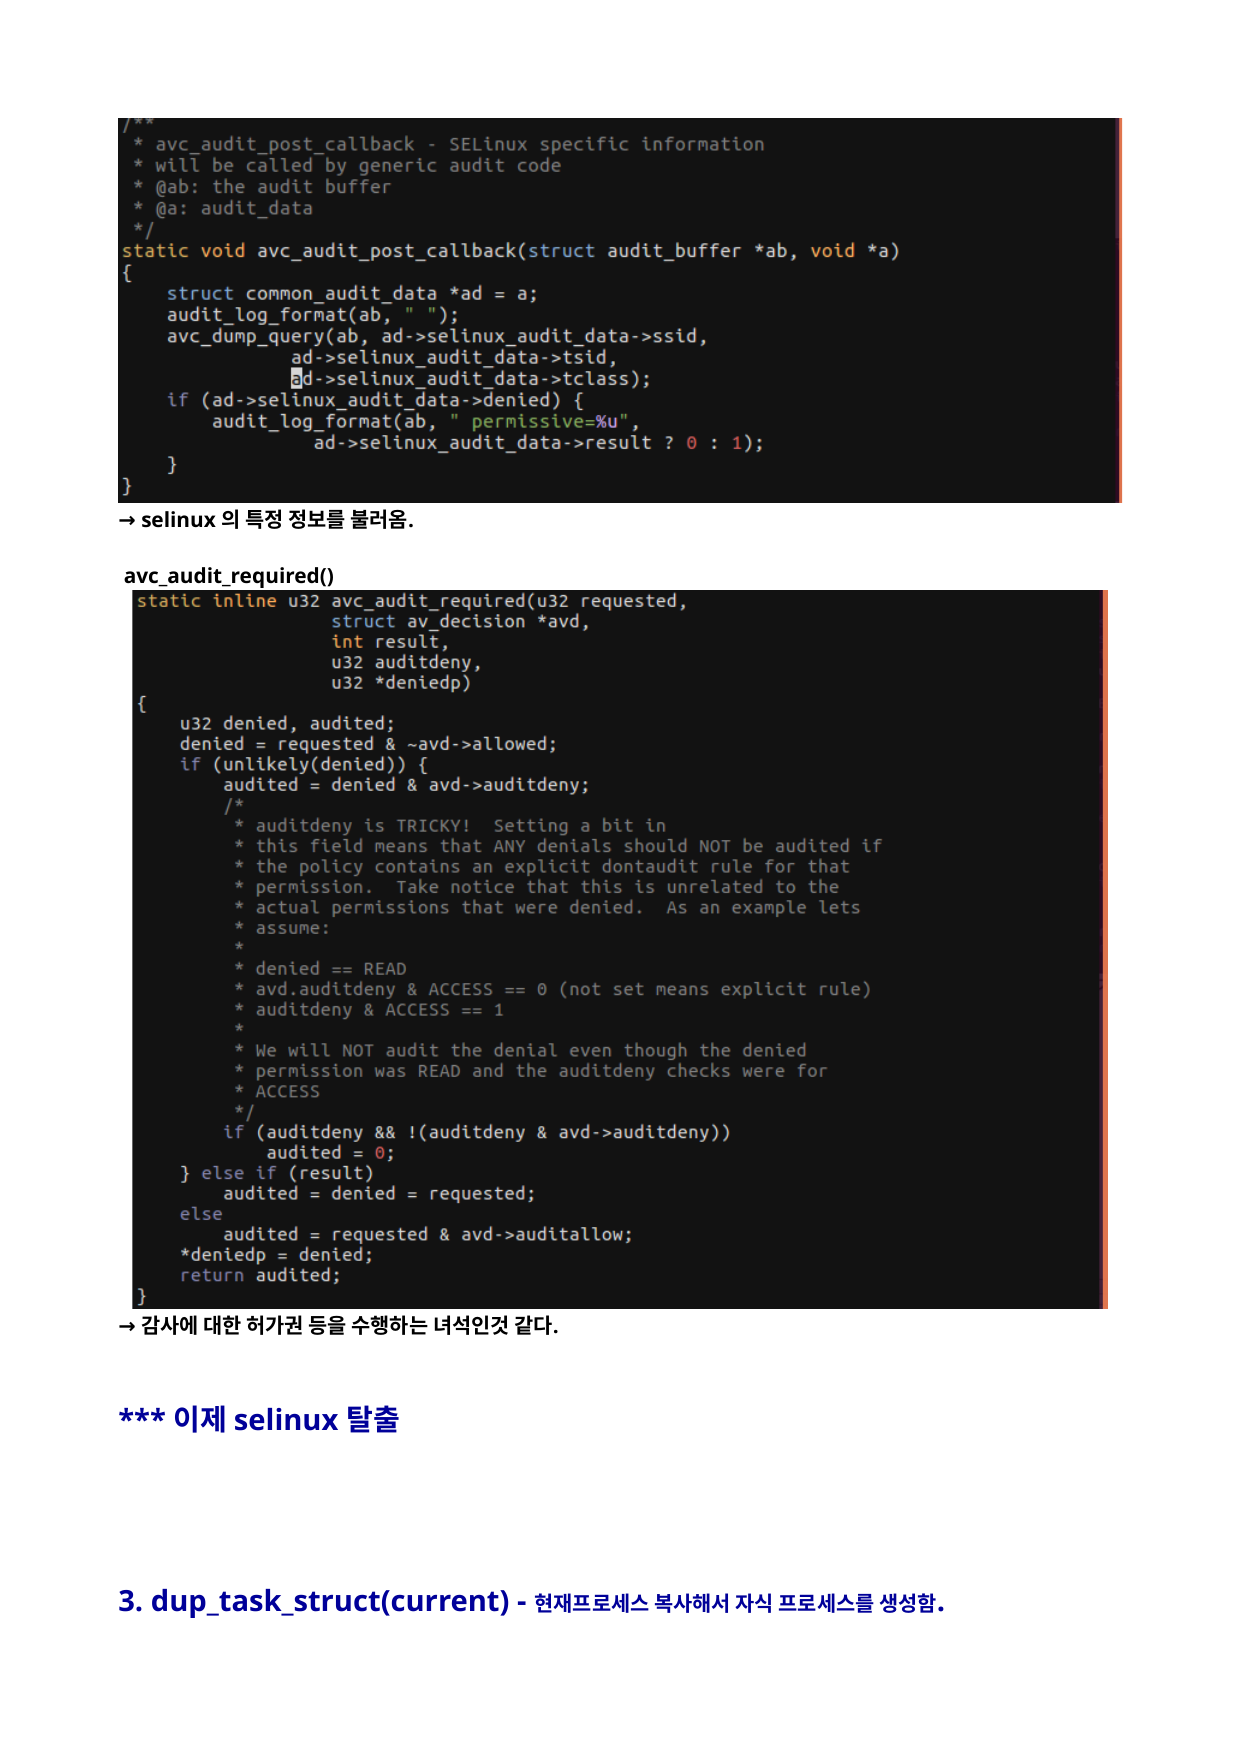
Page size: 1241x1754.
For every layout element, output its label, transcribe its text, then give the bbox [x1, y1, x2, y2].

text → 감사에 대한 허가권 등을 수행하는 녀석인것 같다. [118, 590, 1122, 1339]
text 3. dup_task_struct(current) - 현재프로세스 복사해서 자식 프로세스를 생성함. [118, 1581, 1122, 1620]
picture [118, 118, 1123, 503]
text avc_audit_required() [118, 562, 1122, 590]
picture [132, 590, 1108, 1309]
text → selinux 의 특정 정보를 불러옴. [118, 503, 1122, 533]
text *** 이제 selinux 탈출 [118, 1396, 1122, 1438]
